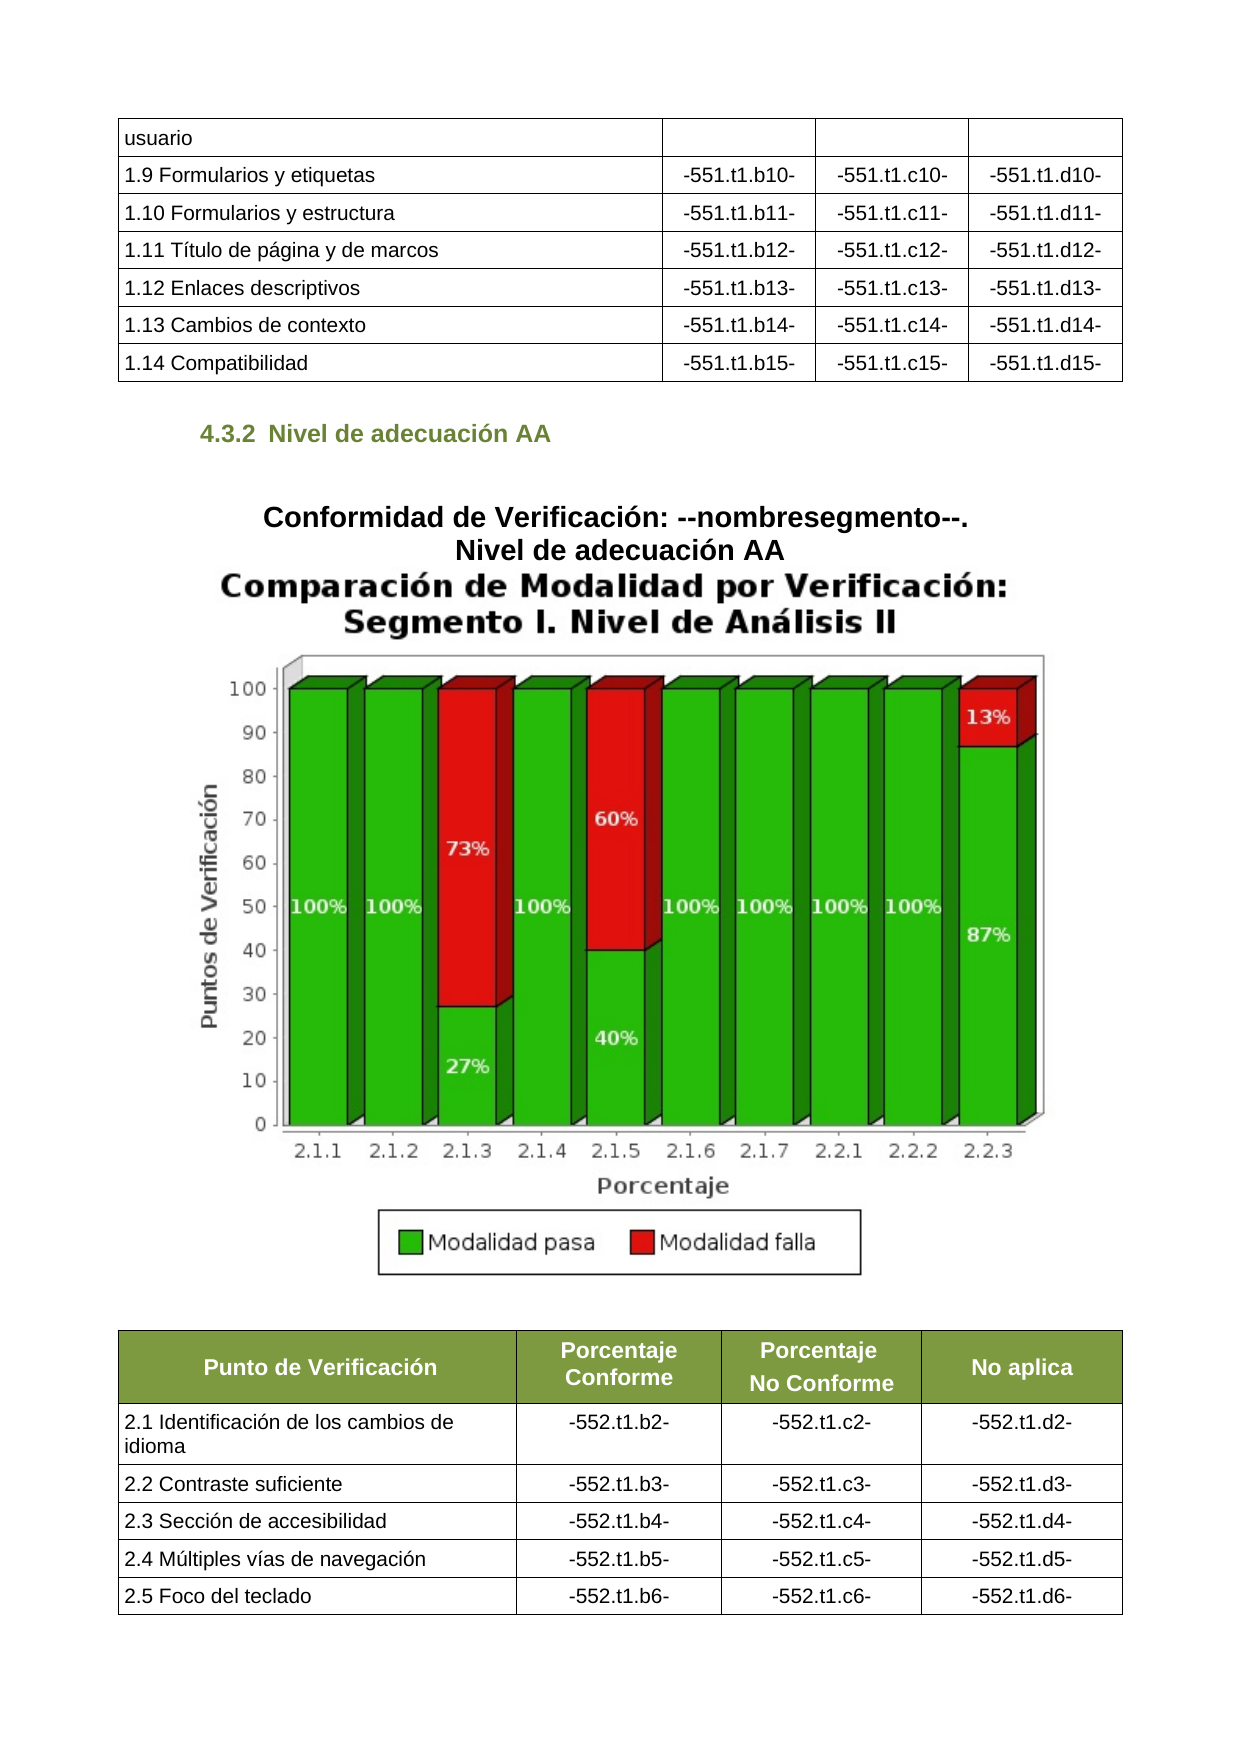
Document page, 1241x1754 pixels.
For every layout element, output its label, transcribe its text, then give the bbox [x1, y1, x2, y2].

table_cell -551.t1.d14- [969, 307, 1122, 343]
text Nivel de adecuación AA [118, 533, 1122, 567]
table_cell -551.t1.d10- [969, 157, 1122, 193]
table_cell -551.t1.c11- [816, 194, 968, 231]
table_cell 1.14 Compatibilidad [119, 344, 662, 381]
table_cell [969, 119, 1122, 156]
table_header No aplica [922, 1331, 1122, 1403]
table_cell 1.13 Cambios de contexto [119, 307, 662, 343]
table_cell -551.t1.d15- [969, 344, 1122, 381]
table_cell -552.t1.c6- [722, 1578, 921, 1614]
table_cell 2.1 Identificación de los cambios de idioma [119, 1404, 516, 1464]
table_cell -552.t1.b3- [517, 1465, 721, 1502]
table_cell -551.t1.c10- [816, 157, 968, 193]
text Conformidad de Verificación: --nombresegmento--. [118, 500, 1122, 533]
table_cell -551.t1.d12- [969, 232, 1122, 268]
table_cell 2.3 Sección de accesibilidad [119, 1503, 516, 1539]
table_cell -551.t1.b13- [663, 269, 815, 306]
table_cell 1.10 Formularios y estructura [119, 194, 662, 231]
table_cell -552.t1.d6- [922, 1578, 1122, 1614]
table_cell -552.t1.d3- [922, 1465, 1122, 1502]
table_cell -552.t1.c5- [722, 1540, 921, 1577]
table_cell -551.t1.b11- [663, 194, 815, 231]
table_cell -552.t1.b2- [517, 1404, 721, 1464]
table_cell [663, 119, 815, 156]
table_cell 1.11 Título de página y de marcos [119, 232, 662, 268]
table_header Punto de Verificación [119, 1331, 516, 1403]
table_cell -552.t1.c2- [722, 1404, 921, 1464]
subtitle Nivel de adecuación AA [193, 419, 1122, 448]
table_cell -552.t1.d2- [922, 1404, 1122, 1464]
table_cell 1.12 Enlaces descriptivos [119, 269, 662, 306]
table_cell -552.t1.b6- [517, 1578, 721, 1614]
table_cell -552.t1.d5- [922, 1540, 1122, 1577]
table_cell -551.t1.b15- [663, 344, 815, 381]
table_cell 2.2 Contraste suficiente [119, 1465, 516, 1502]
table_header Porcentaje No Conforme [722, 1331, 921, 1403]
table_cell -551.t1.d13- [969, 269, 1122, 306]
table_cell -551.t1.d11- [969, 194, 1122, 231]
table_header Porcentaje Conforme [517, 1331, 721, 1403]
table_cell -552.t1.c3- [722, 1465, 921, 1502]
table_cell [816, 119, 968, 156]
table_cell usuario [119, 119, 662, 156]
table_cell -552.t1.b4- [517, 1503, 721, 1539]
picture [178, 566, 1062, 1277]
table_cell -551.t1.b12- [663, 232, 815, 268]
table_cell 2.5 Foco del teclado [119, 1578, 516, 1614]
table_cell -552.t1.c4- [722, 1503, 921, 1539]
table_cell -551.t1.b10- [663, 157, 815, 193]
table_cell -552.t1.b5- [517, 1540, 721, 1577]
table_cell 1.9 Formularios y etiquetas [119, 157, 662, 193]
table_cell 2.4 Múltiples vías de navegación [119, 1540, 516, 1577]
table_cell -551.t1.c13- [816, 269, 968, 306]
table_cell -551.t1.c15- [816, 344, 968, 381]
table_cell -551.t1.b14- [663, 307, 815, 343]
table_cell -551.t1.c14- [816, 307, 968, 343]
table_cell -552.t1.d4- [922, 1503, 1122, 1539]
table_cell -551.t1.c12- [816, 232, 968, 268]
